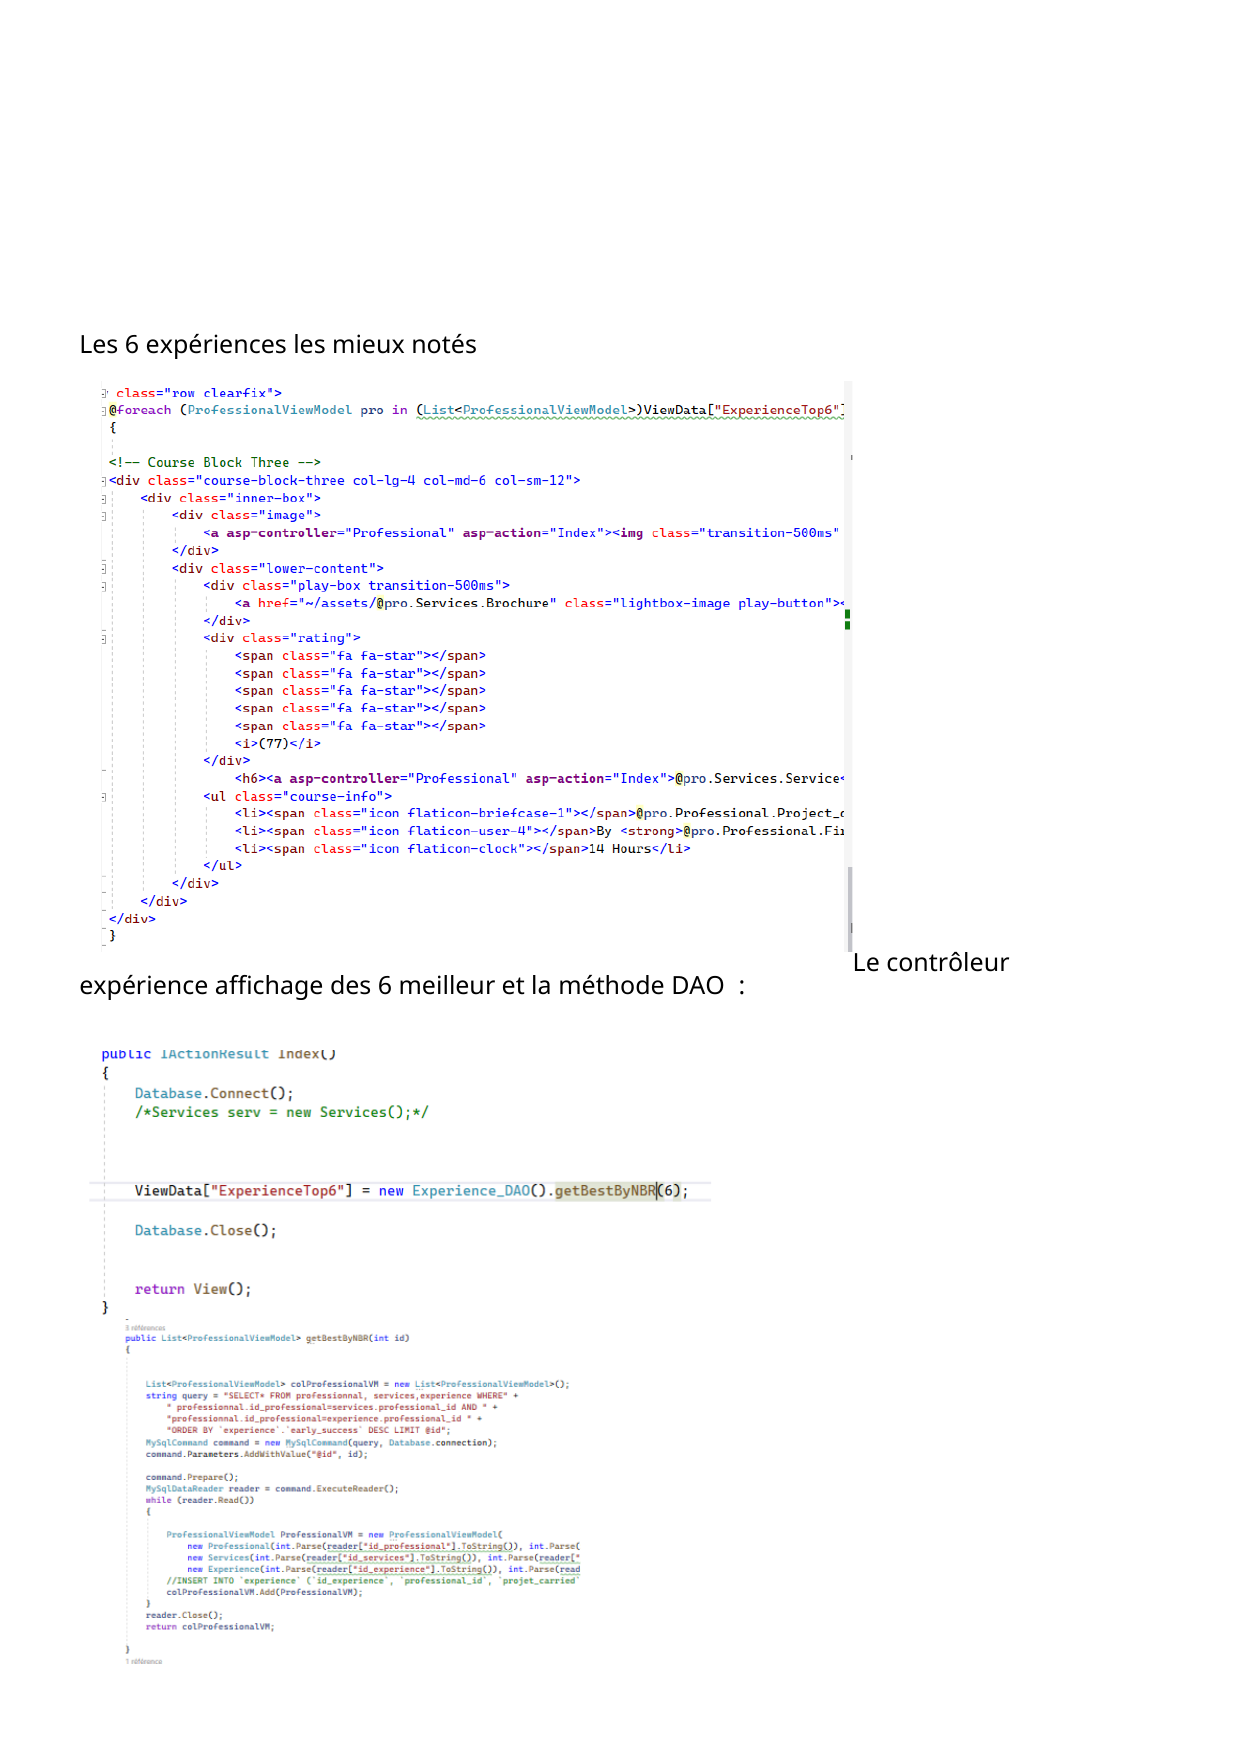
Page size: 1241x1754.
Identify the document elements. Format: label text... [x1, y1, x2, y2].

text Les 6 expériences les mieux notés [79, 333, 1093, 359]
text Le contrôleur expérience affichage des 6 meilleur et la méthode DAO : [79, 951, 1093, 1002]
